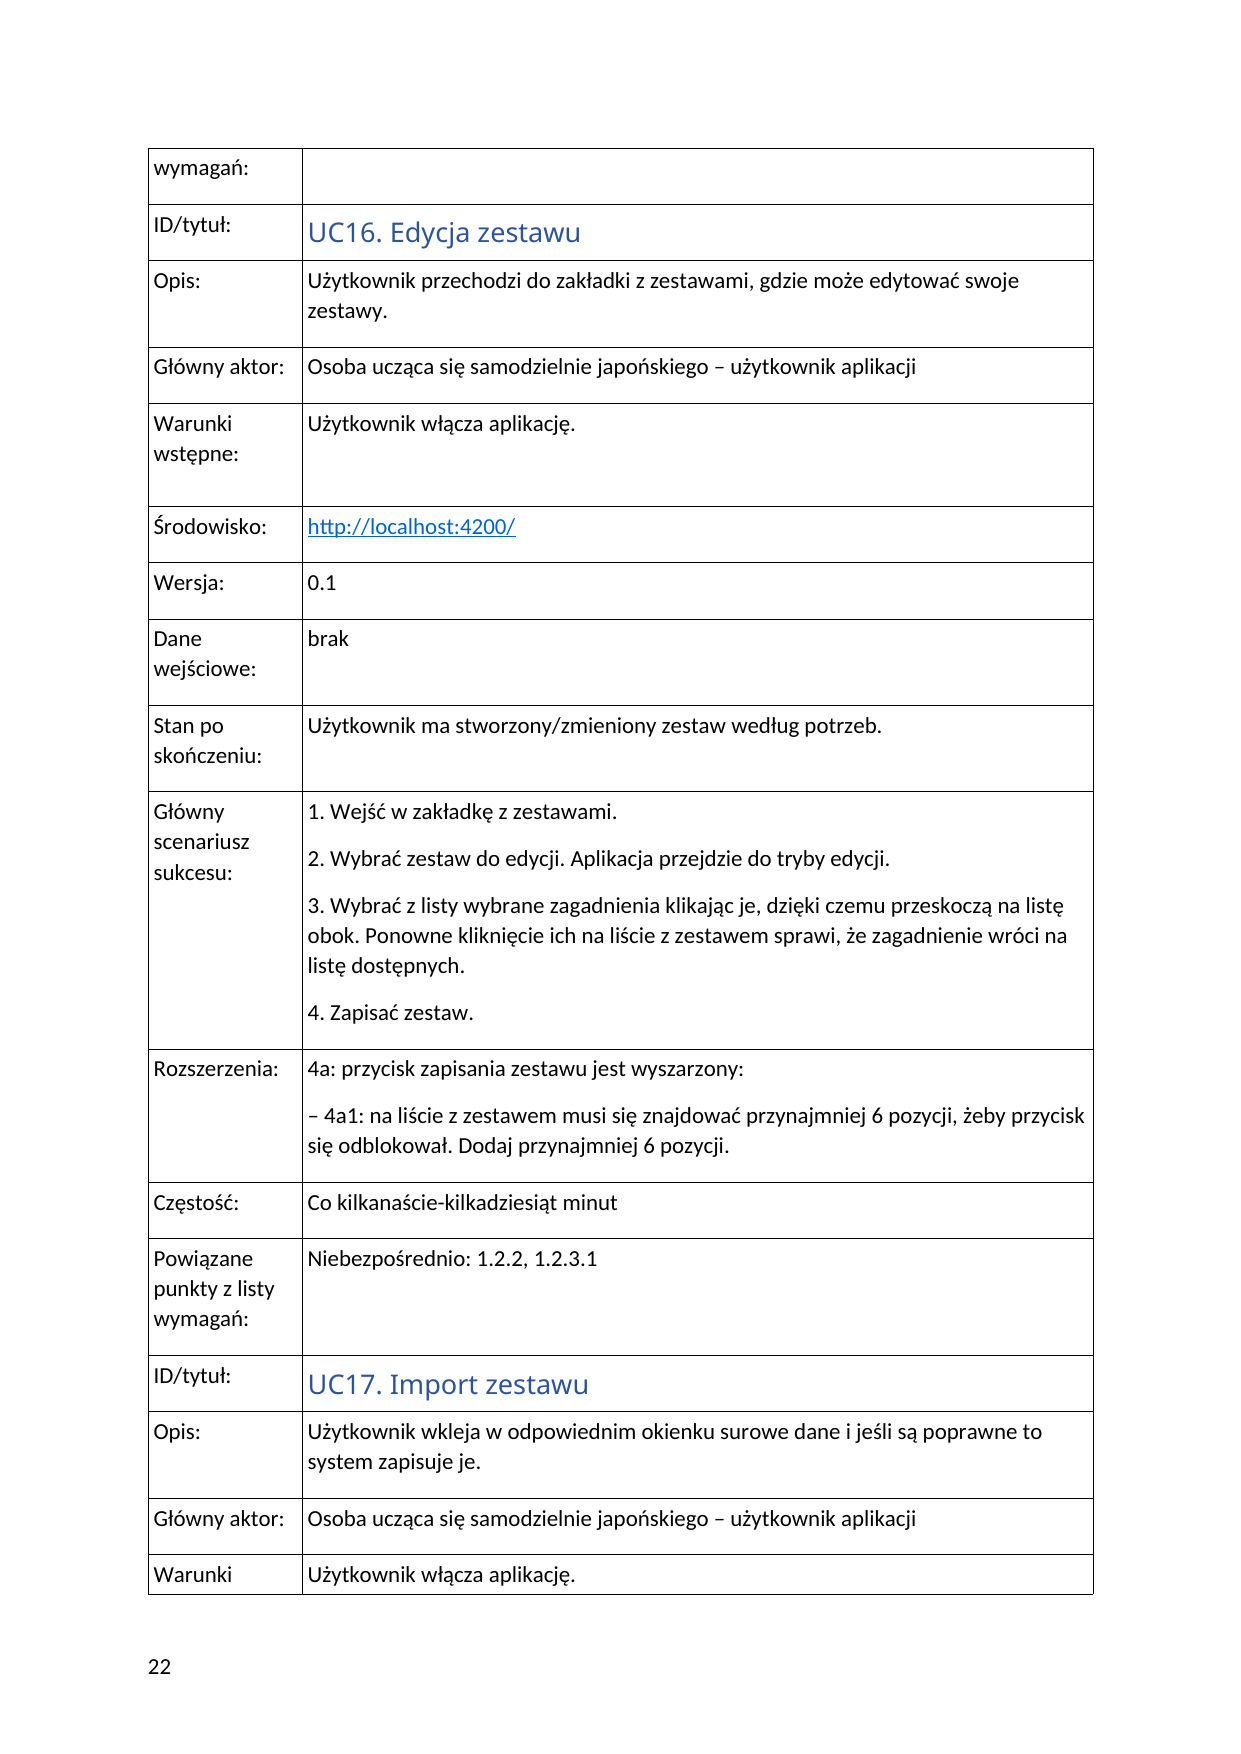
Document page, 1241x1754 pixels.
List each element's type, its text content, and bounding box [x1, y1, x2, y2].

table_cell Rozszerzenia: [149, 1050, 302, 1182]
table_header ID/tytuł: [149, 1356, 302, 1411]
table_cell Warunki [149, 1555, 302, 1594]
table_cell [303, 149, 1093, 204]
table_cell Użytkownik włącza aplikację. [303, 404, 1093, 506]
table_cell Użytkownik wkleja w odpowiednim okienku surowe dane i jeśli są poprawne to system zapisuje je. [303, 1412, 1093, 1498]
table_cell Osoba ucząca się samodzielnie japońskiego – użytkownik aplikacji [303, 1499, 1093, 1554]
table_cell Powiązane punkty z listy wymagań: [149, 1239, 302, 1355]
table_cell Częstość: [149, 1183, 302, 1238]
table_header UC16. Edycja zestawu [303, 205, 1093, 260]
table_header UC17. Import zestawu [303, 1356, 1093, 1411]
table_cell Dane wejściowe: [149, 620, 302, 705]
table_cell Co kilkanaście-kilkadziesiąt minut [303, 1183, 1093, 1238]
table_cell 1. Wejść w zakładkę z zestawami. 2. Wybrać zestaw do edycji. Aplikacja przejdzie do tryby edycji. 3. Wybrać z listy wybrane zagadnienia klikając je, dzięki czemu przeskoczą na listę obok. Ponowne kliknięcie ich na liście z zestawem sprawi, że zagadnienie wróci na listę dostępnych. 4. Zapisać zestaw. [303, 792, 1093, 1049]
table_cell Opis: [149, 1412, 302, 1498]
table_cell Główny aktor: [149, 1499, 302, 1554]
table_cell Główny aktor: [149, 348, 302, 403]
table_cell 0.1 [303, 563, 1093, 618]
table_cell Osoba ucząca się samodzielnie japońskiego – użytkownik aplikacji [303, 348, 1093, 403]
table_cell Użytkownik ma stworzony/zmieniony zestaw według potrzeb. [303, 706, 1093, 791]
table_cell Użytkownik przechodzi do zakładki z zestawami, gdzie może edytować swoje zestawy. [303, 261, 1093, 347]
table_cell wymagań: [149, 149, 302, 204]
table_cell Stan po skończeniu: [149, 706, 302, 791]
table_cell http://localhost:4200/ [303, 507, 1093, 562]
table_cell Wersja: [149, 563, 302, 618]
table_cell Warunki wstępne: [149, 404, 302, 506]
table_cell 4a: przycisk zapisania zestawu jest wyszarzony: – 4a1: na liście z zestawem musi się znajdować przynajmniej 6 pozycji, żeby przycisk się odblokował. Dodaj przynajmniej 6 pozycji. [303, 1050, 1093, 1182]
table_cell Główny scenariusz sukcesu: [149, 792, 302, 1049]
table_cell Środowisko: [149, 507, 302, 562]
table_cell brak [303, 620, 1093, 705]
table_header ID/tytuł: [149, 205, 302, 260]
table_cell Niebezpośrednio: 1.2.2, 1.2.3.1 [303, 1239, 1093, 1355]
table_cell Użytkownik włącza aplikację. [303, 1555, 1093, 1594]
table_cell Opis: [149, 261, 302, 347]
